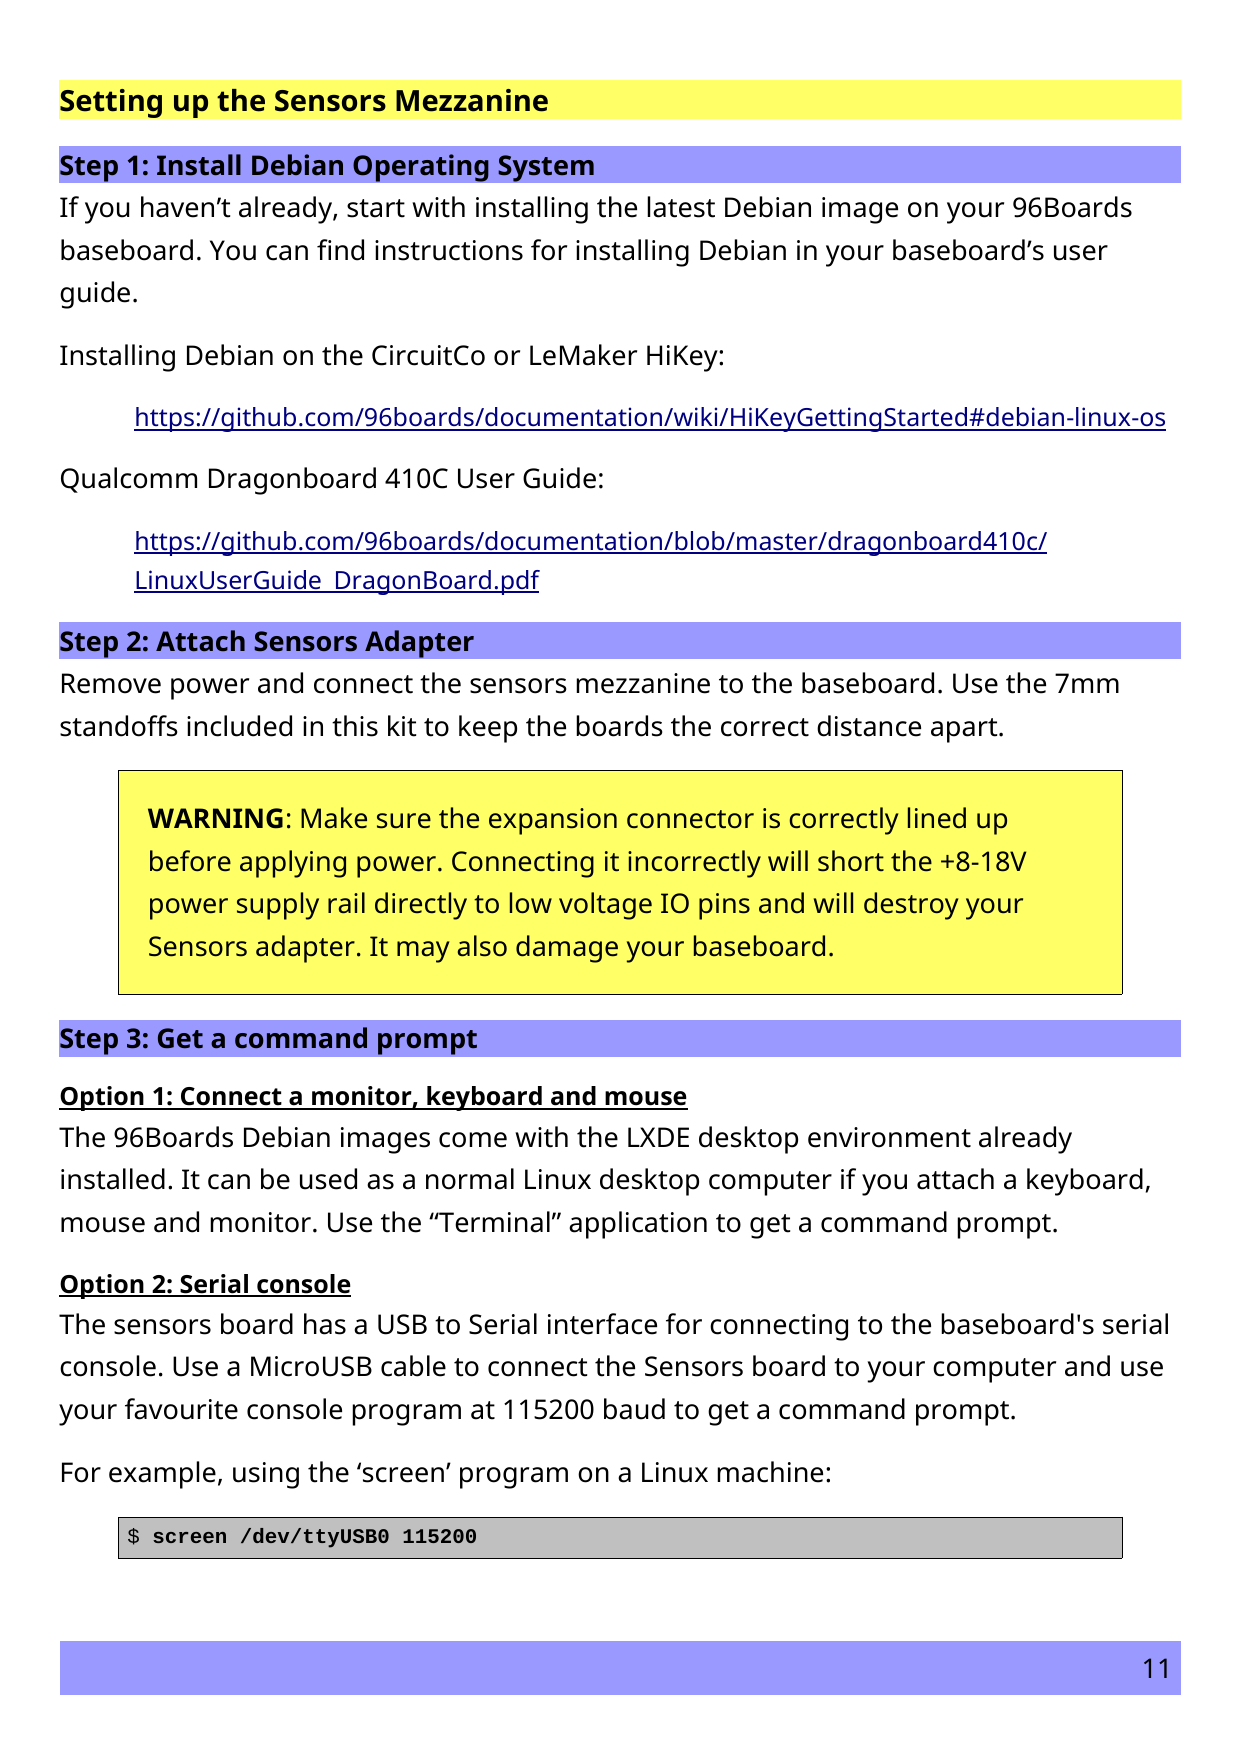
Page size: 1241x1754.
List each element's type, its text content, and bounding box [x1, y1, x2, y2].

text Remove power and connect the sensors mezzanine to the baseboard. Use the 7mm standoffs included in this kit to keep the boards the correct distance apart. [59, 665, 1181, 744]
subtitle Step 3: Get a command prompt [59, 1020, 1181, 1057]
text The sensors board has a USB to Serial interface for connecting to the baseboard's serial console. Use a MicroUSB cable to connect the Sensors board to your computer and use your favourite console program at 115200 baud to get a command prompt. [59, 1305, 1181, 1427]
subtitle Step 1: Install Debian Operating System [59, 146, 1181, 183]
subtitle Setting up the Sensors Mezzanine [59, 80, 1181, 119]
text WARNING: Make sure the expansion connector is correctly lined up before applying power. Connecting it incorrectly will short the +8-18V power supply rail directly to low voltage IO pins and will destroy your Sensors adapter. It may also damage your baseboard. [119, 771, 1122, 994]
subtitle Step 2: Attach Sensors Adapter [59, 622, 1181, 659]
subtitle Option 1: Connect a monitor, keyboard and mouse [59, 1079, 1181, 1113]
text https://github.com/96boards/documentation/wiki/HiKeyGettingStarted#debian-linux-os [134, 400, 1181, 434]
text Installing Debian on the CircuitCo or LeMaker HiKey: [59, 337, 1181, 374]
text https://github.com/96boards/documentation/blob/master/dragonboard410c/ LinuxUserGuide_DragonBoard.pdf [134, 523, 1181, 596]
text Qualcomm Dragonboard 410C User Guide: [59, 460, 1181, 497]
text $ screen /dev/ttyUSB0 115200 [119, 1518, 1122, 1558]
subtitle Option 2: Serial console [59, 1266, 1181, 1300]
text If you haven’t already, start with installing the latest Debian image on your 96Boards baseboard. You can find instructions for installing Debian in your baseboard’s user guide. [59, 189, 1181, 310]
text For example, using the ‘screen’ program on a Linux machine: [59, 1453, 1181, 1490]
text The 96Boards Debian images come with the LXDE desktop environment already installed. It can be used as a normal Linux desktop computer if you attach a keyboard, mouse and monitor. Use the “Terminal” application to get a command prompt. [59, 1118, 1181, 1240]
